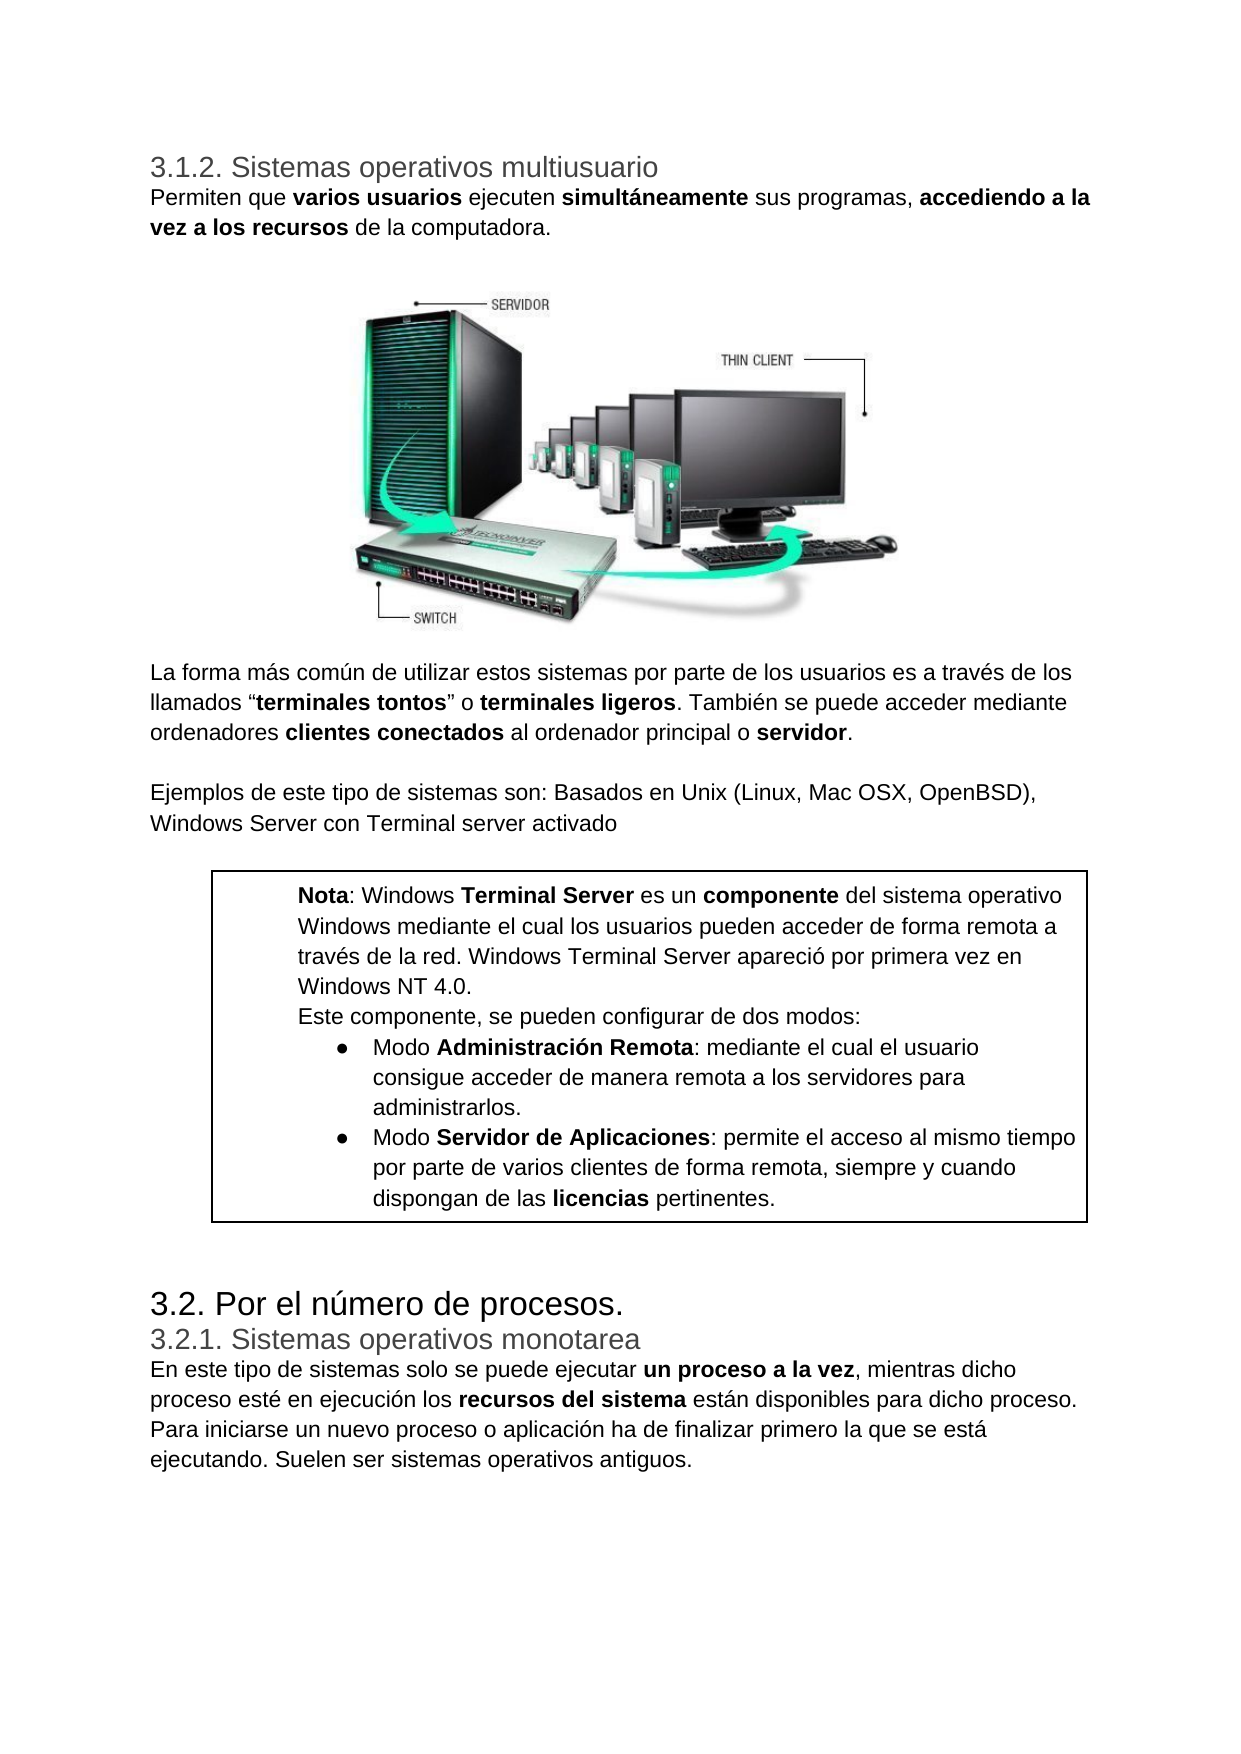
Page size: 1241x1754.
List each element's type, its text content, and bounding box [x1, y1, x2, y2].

text Ejemplos de este tipo de sistemas son: Basados en Unix (Linux, Mac OSX, OpenBSD), Windows Server con Terminal server activado [150, 779, 1090, 836]
text En este tipo de sistemas solo se puede ejecutar un proceso a la vez, mientras dicho proceso esté en ejecución los recursos del sistema están disponibles para dicho proceso. Para iniciarse un nuevo proceso o aplicación ha de finalizar primero la que se está ejecutando. Suelen ser sistemas operativos antiguos. [150, 1356, 1090, 1473]
text Permiten que varios usuarios ejecuten simultáneamente sus programas, accediendo a la vez a los recursos de la computadora. [150, 183, 1090, 240]
table_header Nota: Windows Terminal Server es un componente del sistema operativo Windows mediante el cual los usuarios pueden acceder de forma remota a través de la red. Windows Terminal Server apareció por primera vez en Windows NT 4.0. Este componente, se pueden configurar de dos modos: Modo Administración Remota: mediante el cual el usuario consigue acceder de manera remota a los servidores para administrarlos. Modo Servidor de Aplicaciones: permite el acceso al mismo tiempo por parte de varios clientes de forma remota, siempre y cuando dispongan de las licencias pertinentes. [213, 872, 1086, 1221]
subtitle 3.2.1. Sistemas operativos monotarea [150, 1322, 1090, 1356]
text La forma más común de utilizar estos sistemas por parte de los usuarios es a través de los llamados “terminales tontos” o terminales ligeros. También se puede acceder mediante ordenadores clientes conectados al ordenador principal o servidor. [150, 658, 1090, 745]
subtitle 3.1.2. Sistemas operativos multiusuario [150, 150, 1090, 183]
subtitle 3.2. Por el número de procesos. [150, 1284, 1090, 1322]
picture [315, 274, 925, 655]
